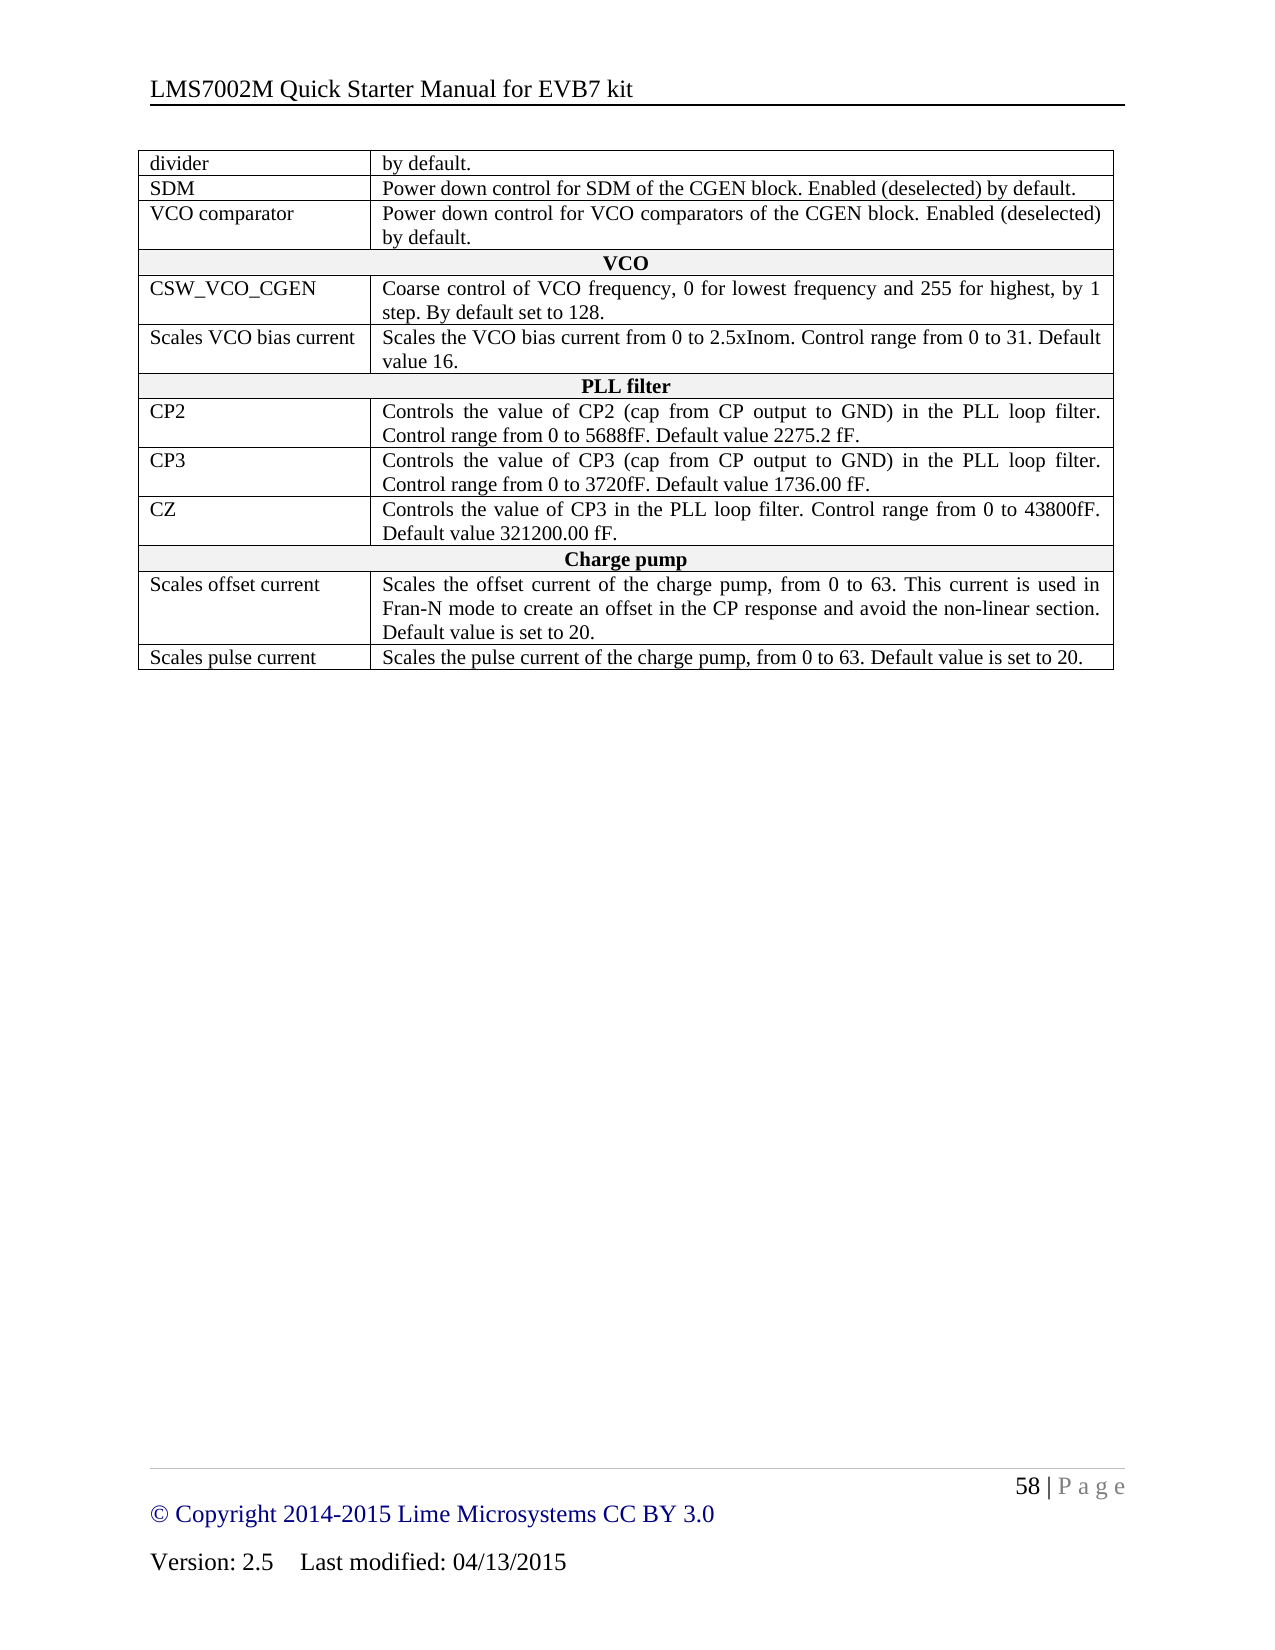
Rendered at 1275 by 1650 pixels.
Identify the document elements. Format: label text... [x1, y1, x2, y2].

table_cell CSW_VCO_CGEN [139, 276, 370, 324]
table_cell Controls the value of CP3 (cap from CP output to GND) in the PLL loop filter. Control range from 0 to 3720fF. Default value 1736.00 fF. [371, 448, 1113, 496]
table_cell Coarse control of VCO frequency, 0 for lowest frequency and 255 for highest, by 1 step. By default set to 128. [371, 276, 1113, 324]
table_cell Charge pump [139, 546, 1113, 571]
table_cell Controls the value of CP3 in the PLL loop filter. Control range from 0 to 43800fF. Default value 321200.00 fF. [371, 497, 1113, 545]
table_cell Scales the VCO bias current from 0 to 2.5xInom. Control range from 0 to 31. Default value 16. [371, 325, 1113, 373]
table_cell Scales the offset current of the charge pump, from 0 to 63. This current is used in Fran-N mode to create an offset in the CP response and avoid the non-linear section. Default value is set to 20. [371, 572, 1113, 644]
table_cell Scales offset current [139, 572, 370, 644]
table_cell CP2 [139, 399, 370, 447]
table_cell divider [139, 151, 370, 175]
table_cell SDM [139, 176, 370, 200]
table_cell Power down control for SDM of the CGEN block. Enabled (deselected) by default. [371, 176, 1113, 200]
table_cell Power down control for VCO comparators of the CGEN block. Enabled (deselected) by default. [371, 201, 1113, 249]
table_cell Scales the pulse current of the charge pump, from 0 to 63. Default value is set to 20. [371, 645, 1113, 669]
table_cell PLL filter [139, 374, 1113, 398]
table_cell by default. [371, 151, 1113, 175]
table_cell Controls the value of CP2 (cap from CP output to GND) in the PLL loop filter. Control range from 0 to 5688fF. Default value 2275.2 fF. [371, 399, 1113, 447]
table_cell CZ [139, 497, 370, 545]
table_cell VCO comparator [139, 201, 370, 249]
table_cell Scales VCO bias current [139, 325, 370, 373]
table_cell VCO [139, 250, 1113, 274]
table_cell Scales pulse current [139, 645, 370, 669]
table_cell CP3 [139, 448, 370, 496]
